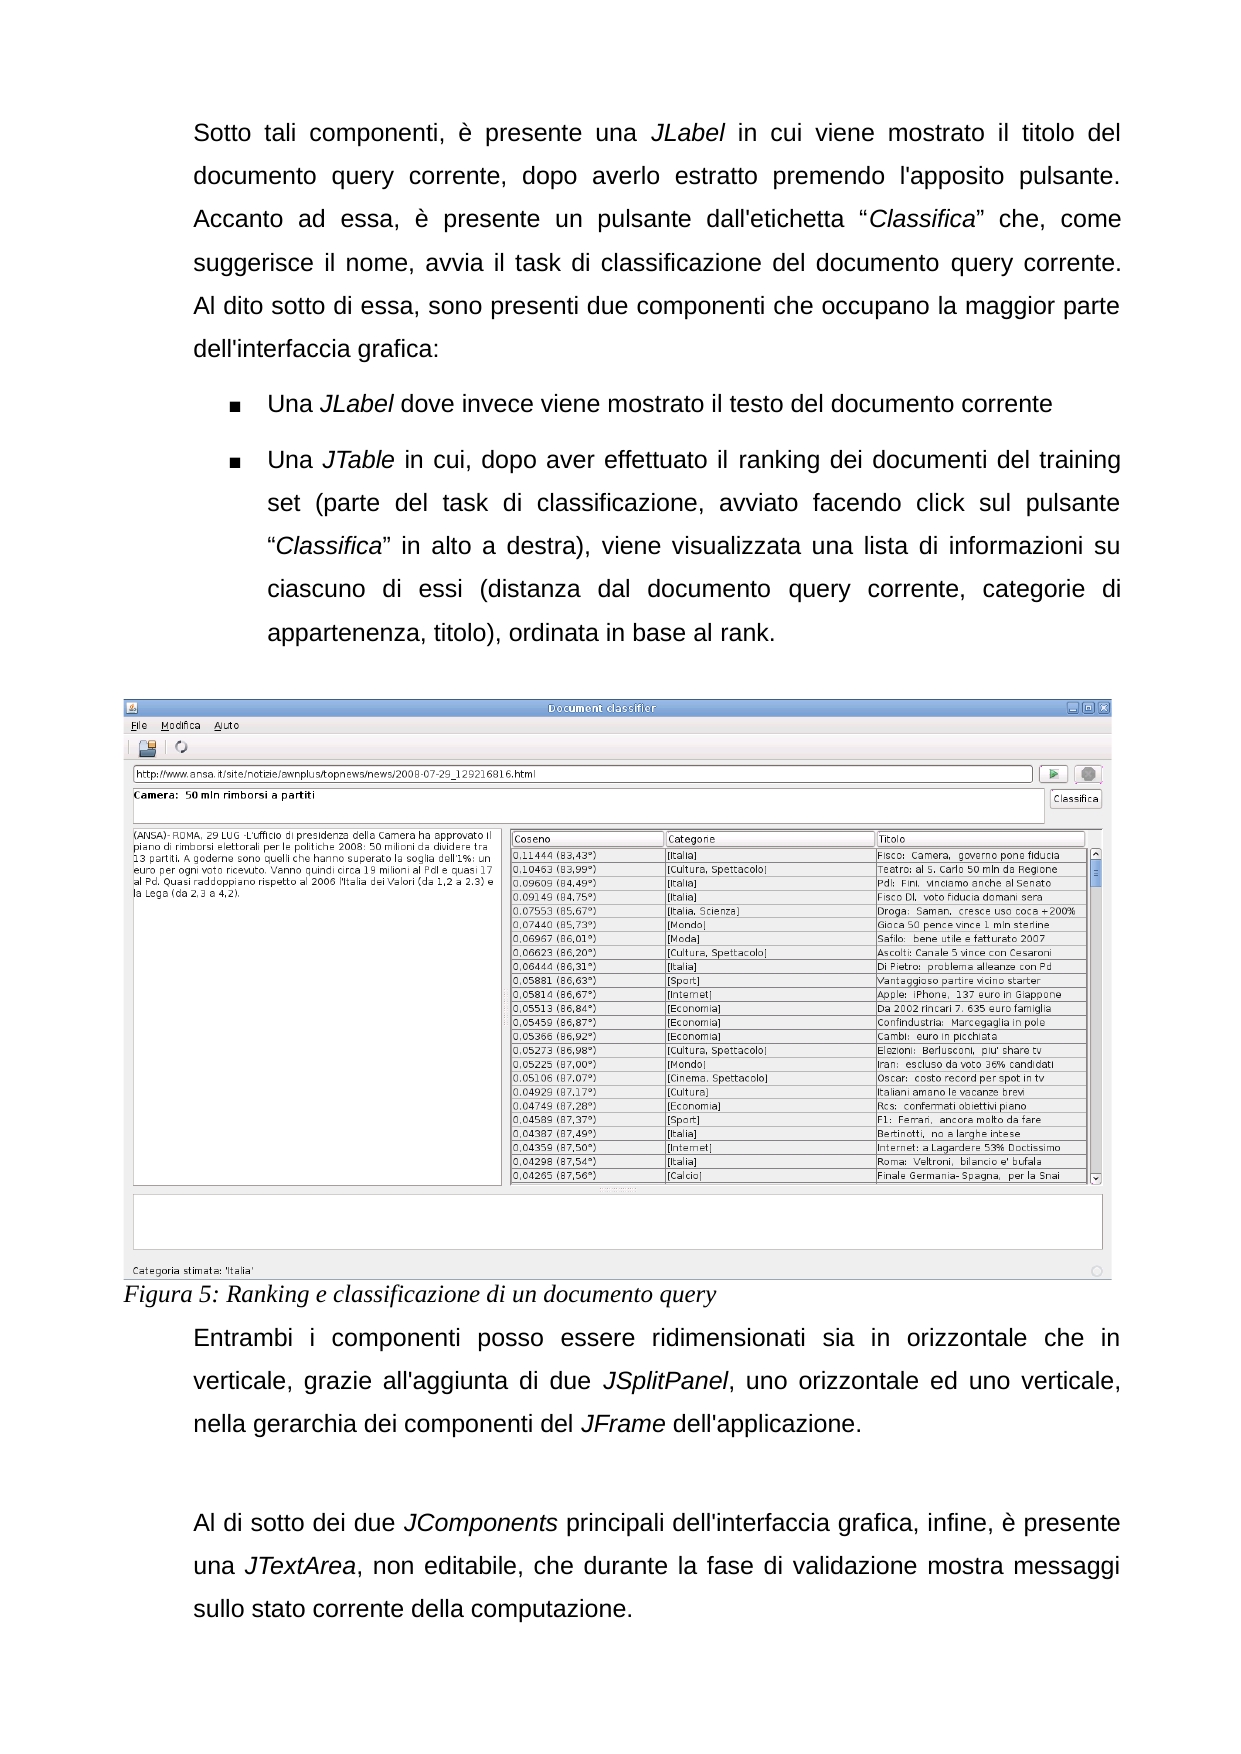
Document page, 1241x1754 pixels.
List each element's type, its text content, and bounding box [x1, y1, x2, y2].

list Sotto tali componenti, è presente una JLabel in cui viene mostrato il titolo del documento query corrente, dopo averlo estratto premendo l'apposito pulsante. Accanto ad essa, è presente un pulsante dall'etichetta “Classifica” che, come suggerisce il nome, avvia il task di classificazione del documento query corrente. Al dito sotto di essa, sono presenti due componenti che occupano la maggior parte dell'interfaccia grafica: [156, 118, 1122, 362]
list Una JTable in cui, dopo aver effettuato il ranking dei documenti del training set (parte del task di classificazione, avviato facendo click sul pulsante “Classifica” in alto a destra), viene visualizzata una lista di informazioni su ciascuno di essi (distanza dal documento query corrente, categorie di appartenenza, titolo), ordinata in base al rank. [229, 445, 1122, 646]
list Al di sotto dei due JComponents principali dell'interfaccia grafica, infine, è presente una JTextArea, non editabile, che durante la fase di validazione mostra messaggi sullo stato corrente della computazione. [156, 1464, 1122, 1623]
list Entrambi i componenti posso essere ridimensionati sia in orizzontale che in verticale, grazie all'aggiunta di due JSplitPanel, uno orizzontale ed uno verticale, nella gerarchia dei componenti del JFrame dell'applicazione. [123, 673, 1122, 1438]
list Figura 5: Ranking e classificazione di un documento query [123, 1280, 1111, 1308]
picture [123, 699, 1112, 1280]
list Una JLabel dove invece viene mostrato il testo del documento corrente [229, 389, 1122, 418]
